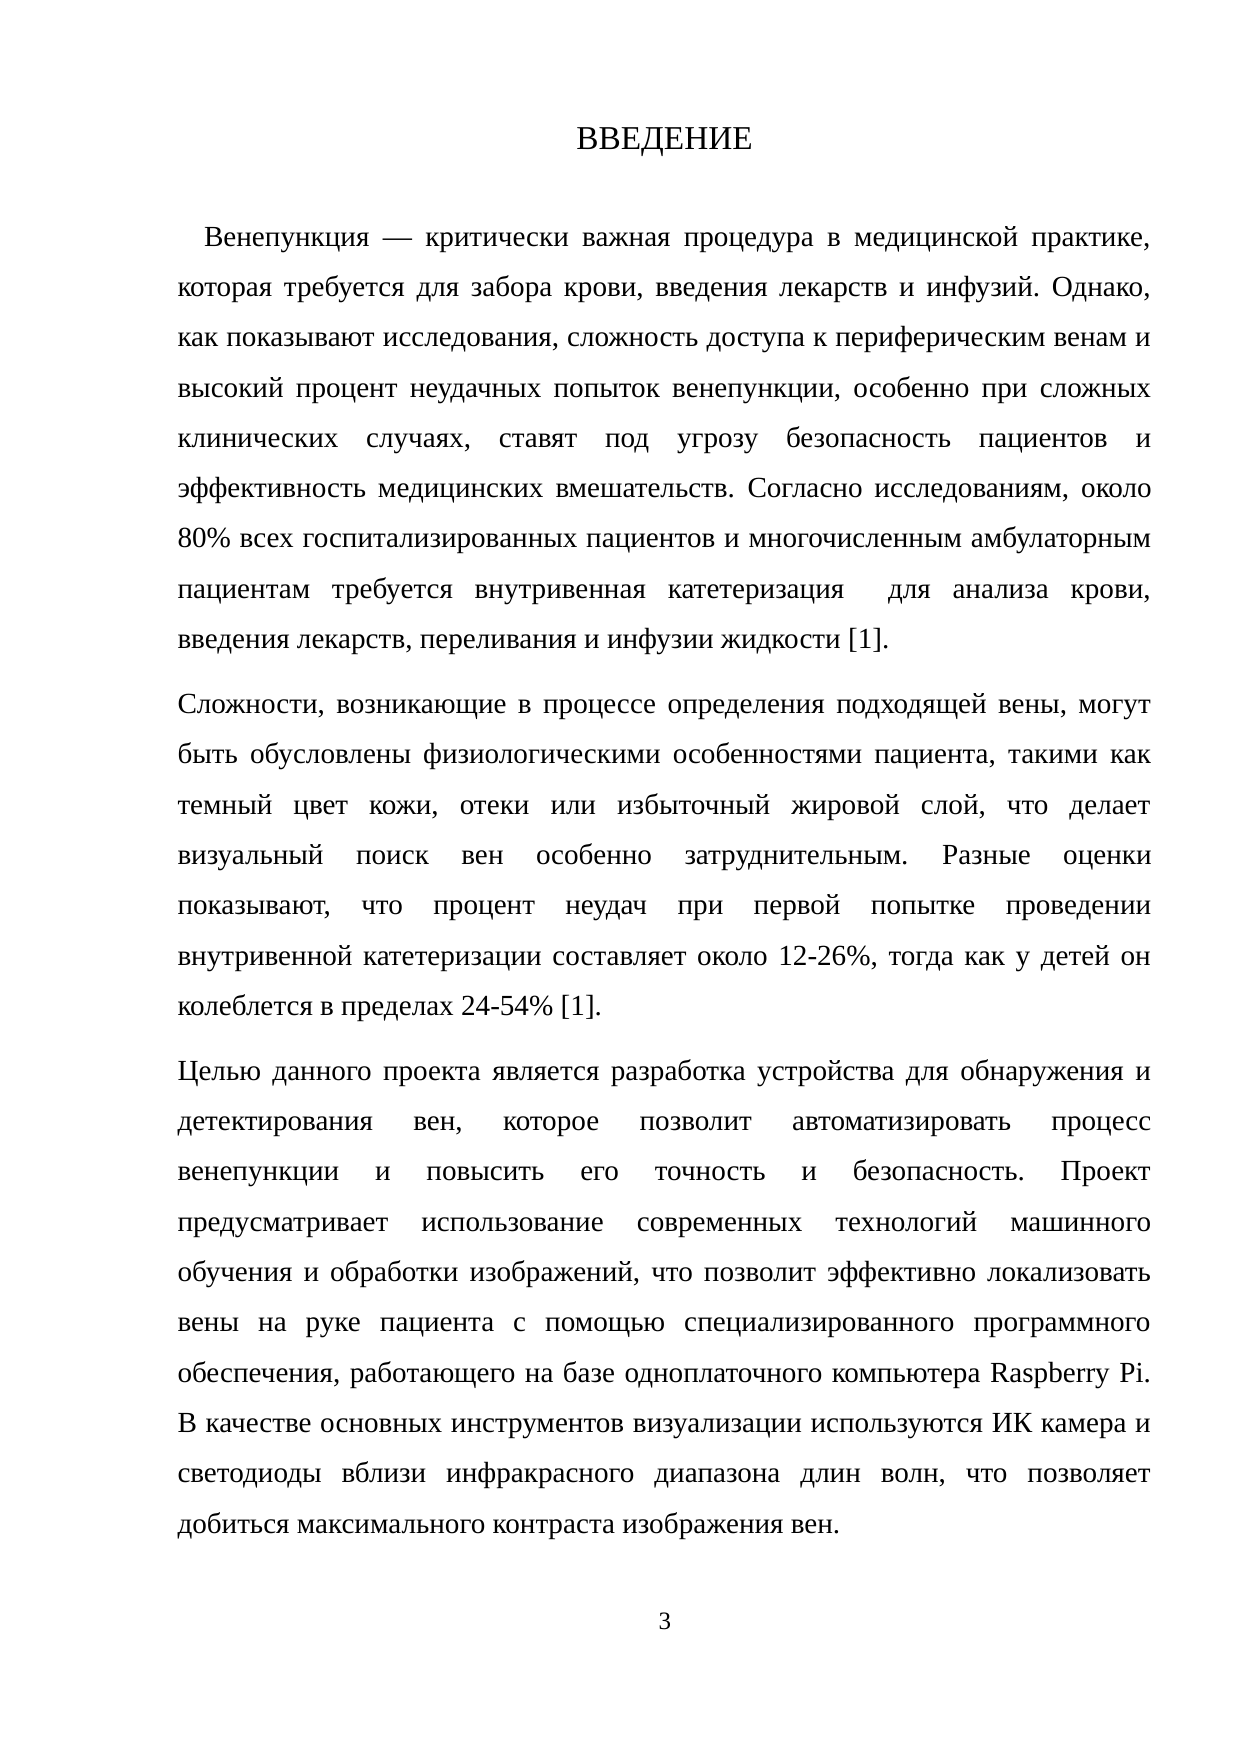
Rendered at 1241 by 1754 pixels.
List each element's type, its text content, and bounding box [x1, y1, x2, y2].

text ВВЕДЕНИЕ [177, 118, 1152, 156]
text Целью данного проекта является разработка устройства для обнаружения и детектирования вен, которое позволит автоматизировать процесс венепункции и повысить его точность и безопасность. Проект предусматривает использование современных технологий машинного обучения и обработки изображений, что позволит эффективно локализовать вены на руке пациента с помощью специализированного программного обеспечения, работающего на базе одноплаточного компьютера Raspberry Pi. В качестве основных инструментов визуализации используются ИК камера и светодиоды вблизи инфракрасного диапазона длин волн, что позволяет добиться максимального контраста изображения вен. [177, 1053, 1152, 1539]
text Сложности, возникающие в процессе определения подходящей вены, могут быть обусловлены физиологическими особенностями пациента, такими как темный цвет кожи, отеки или избыточный жировой слой, что делает визуальный поиск вен особенно затруднительным. Разные оценки показывают, что процент неудач при первой попытке проведении внутривенной катетеризации составляет около 12-26%, тогда как у детей он колеблется в пределах 24-54% [1]. [177, 686, 1152, 1022]
text Венепункция — критически важная процедура в медицинской практике, которая требуется для забора крови, введения лекарств и инфузий. Однако, как показывают исследования, сложность доступа к периферическим венам и высокий процент неудачных попыток венепункции, особенно при сложных клинических случаях, ставят под угрозу безопасность пациентов и эффективность медицинских вмешательств. Согласно исследованиям, около 80% всех госпитализированных пациентов и многочисленным амбулаторным пациентам требуется внутривенная катетеризация для анализа крови, введения лекарств, переливания и инфузии жидкости [1]. [177, 219, 1152, 655]
